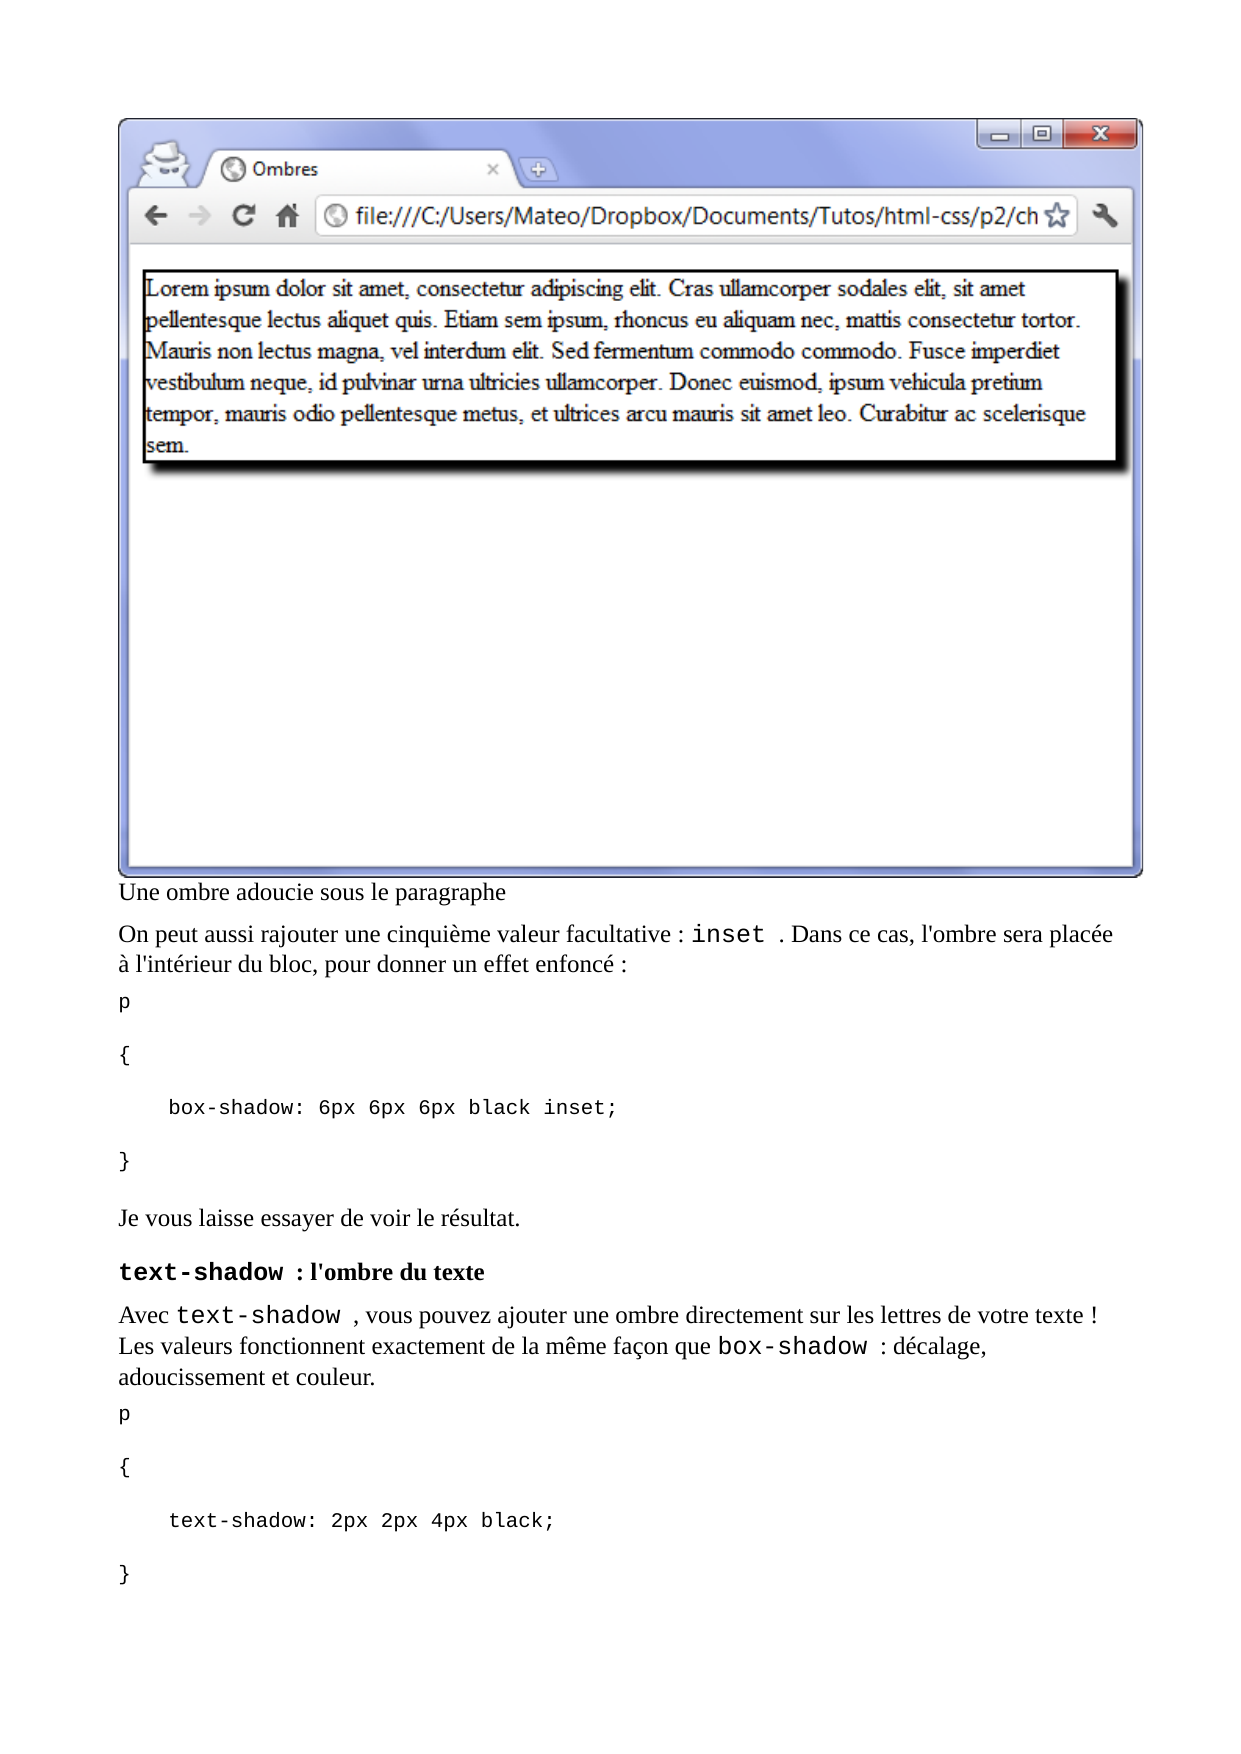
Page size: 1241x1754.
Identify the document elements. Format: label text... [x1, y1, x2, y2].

text Une ombre adoucie sous le paragraphe [118, 878, 1122, 906]
text p [118, 991, 1122, 1014]
text Je vous laisse essayer de voir le résultat. [118, 1203, 1122, 1232]
picture [118, 118, 1144, 878]
text } [118, 1150, 1122, 1174]
text Avec text-shadow , vous pouvez ajouter une ombre directement sur les lettres de votre texte ! Les valeurs fonctionnent exactement de la même façon que box-shadow : décalage, adoucissement et couleur. [118, 1300, 1122, 1391]
subtitle text-shadow : l'ombre du texte [118, 1257, 1122, 1288]
text text-shadow: 2px 2px 4px black; [118, 1509, 1122, 1533]
text } [118, 1563, 1122, 1586]
text { [118, 1044, 1122, 1068]
text On peut aussi rajouter une cinquième valeur facultative : inset . Dans ce cas, l'ombre sera placée à l'intérieur du bloc, pour donner un effet enfoncé : [118, 919, 1122, 978]
text { [118, 1456, 1122, 1480]
text box-shadow: 6px 6px 6px black inset; [118, 1097, 1122, 1121]
text p [118, 1403, 1122, 1427]
